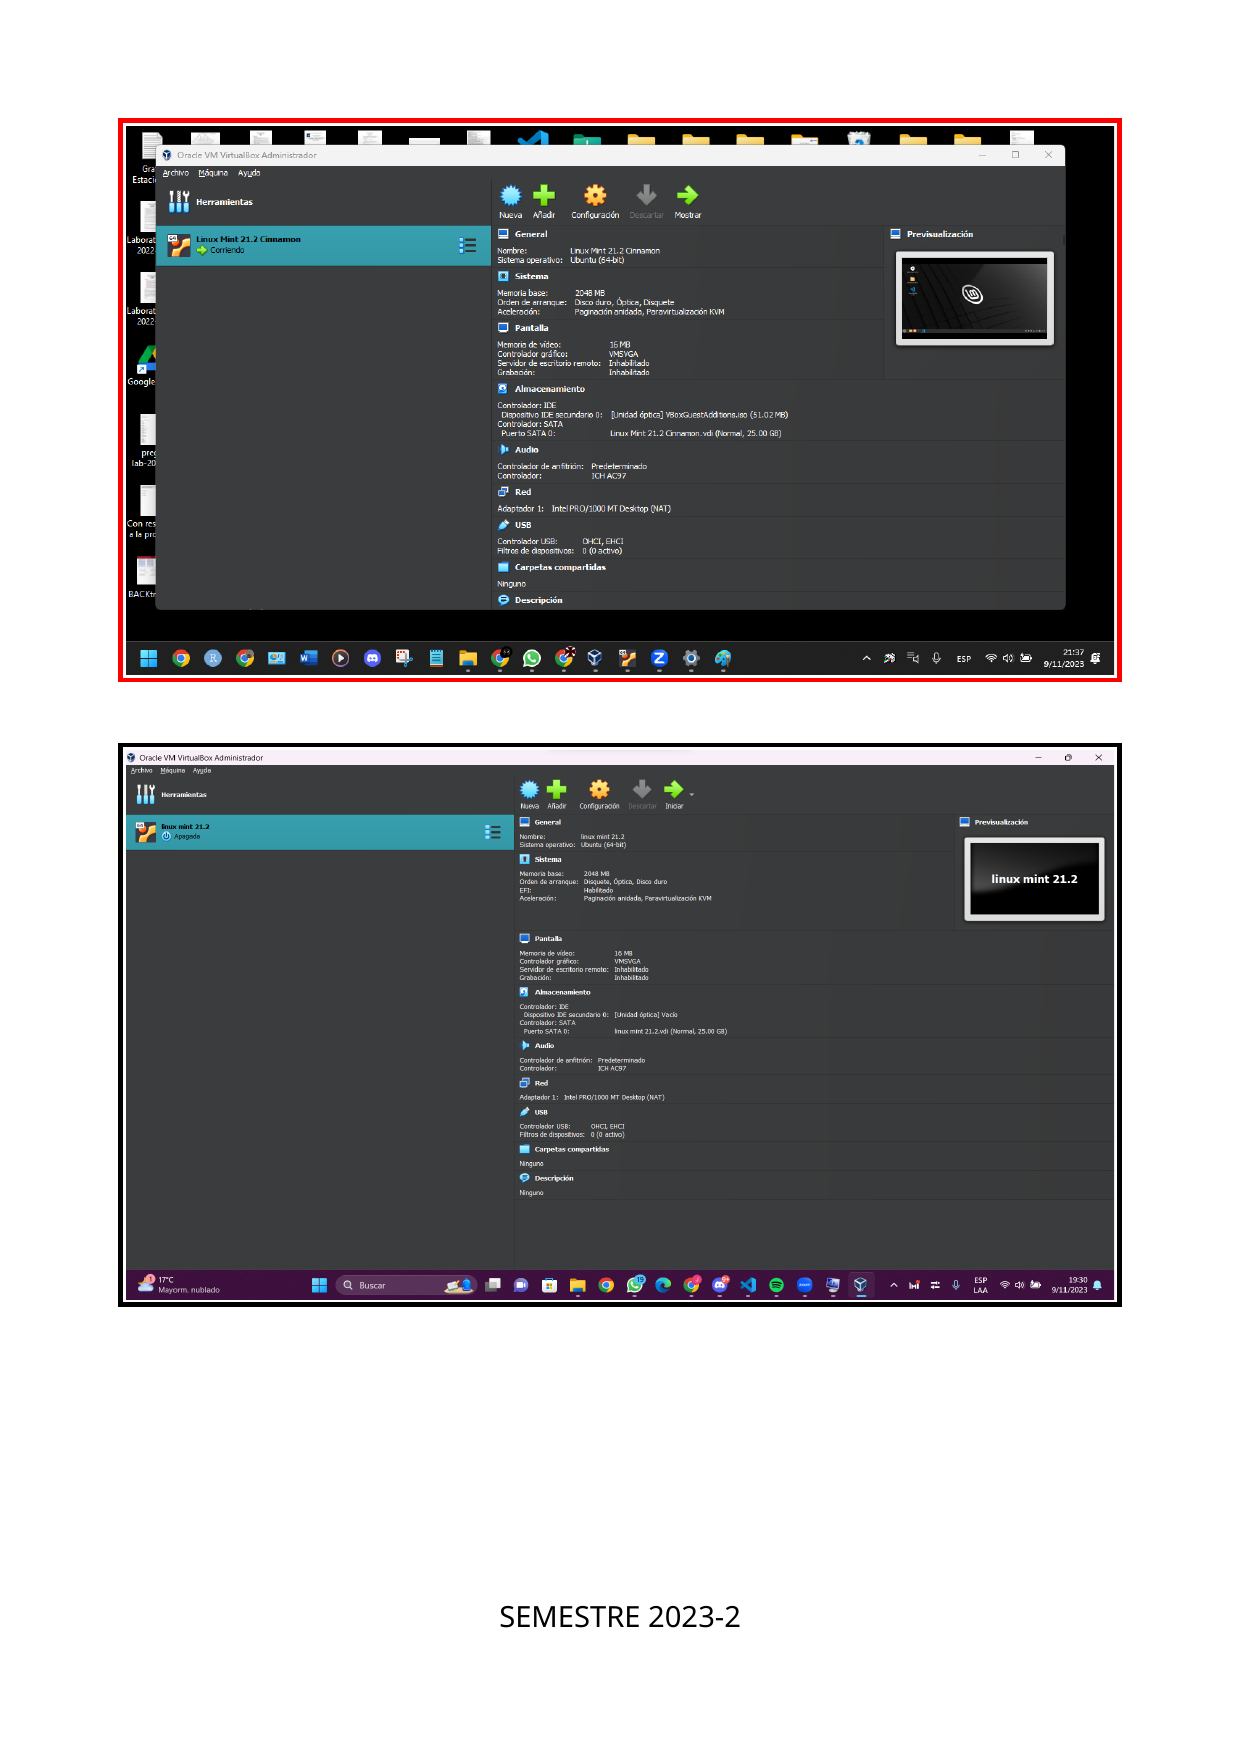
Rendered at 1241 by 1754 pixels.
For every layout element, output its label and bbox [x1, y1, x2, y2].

picture [126, 750, 1115, 1300]
picture [126, 126, 1115, 675]
